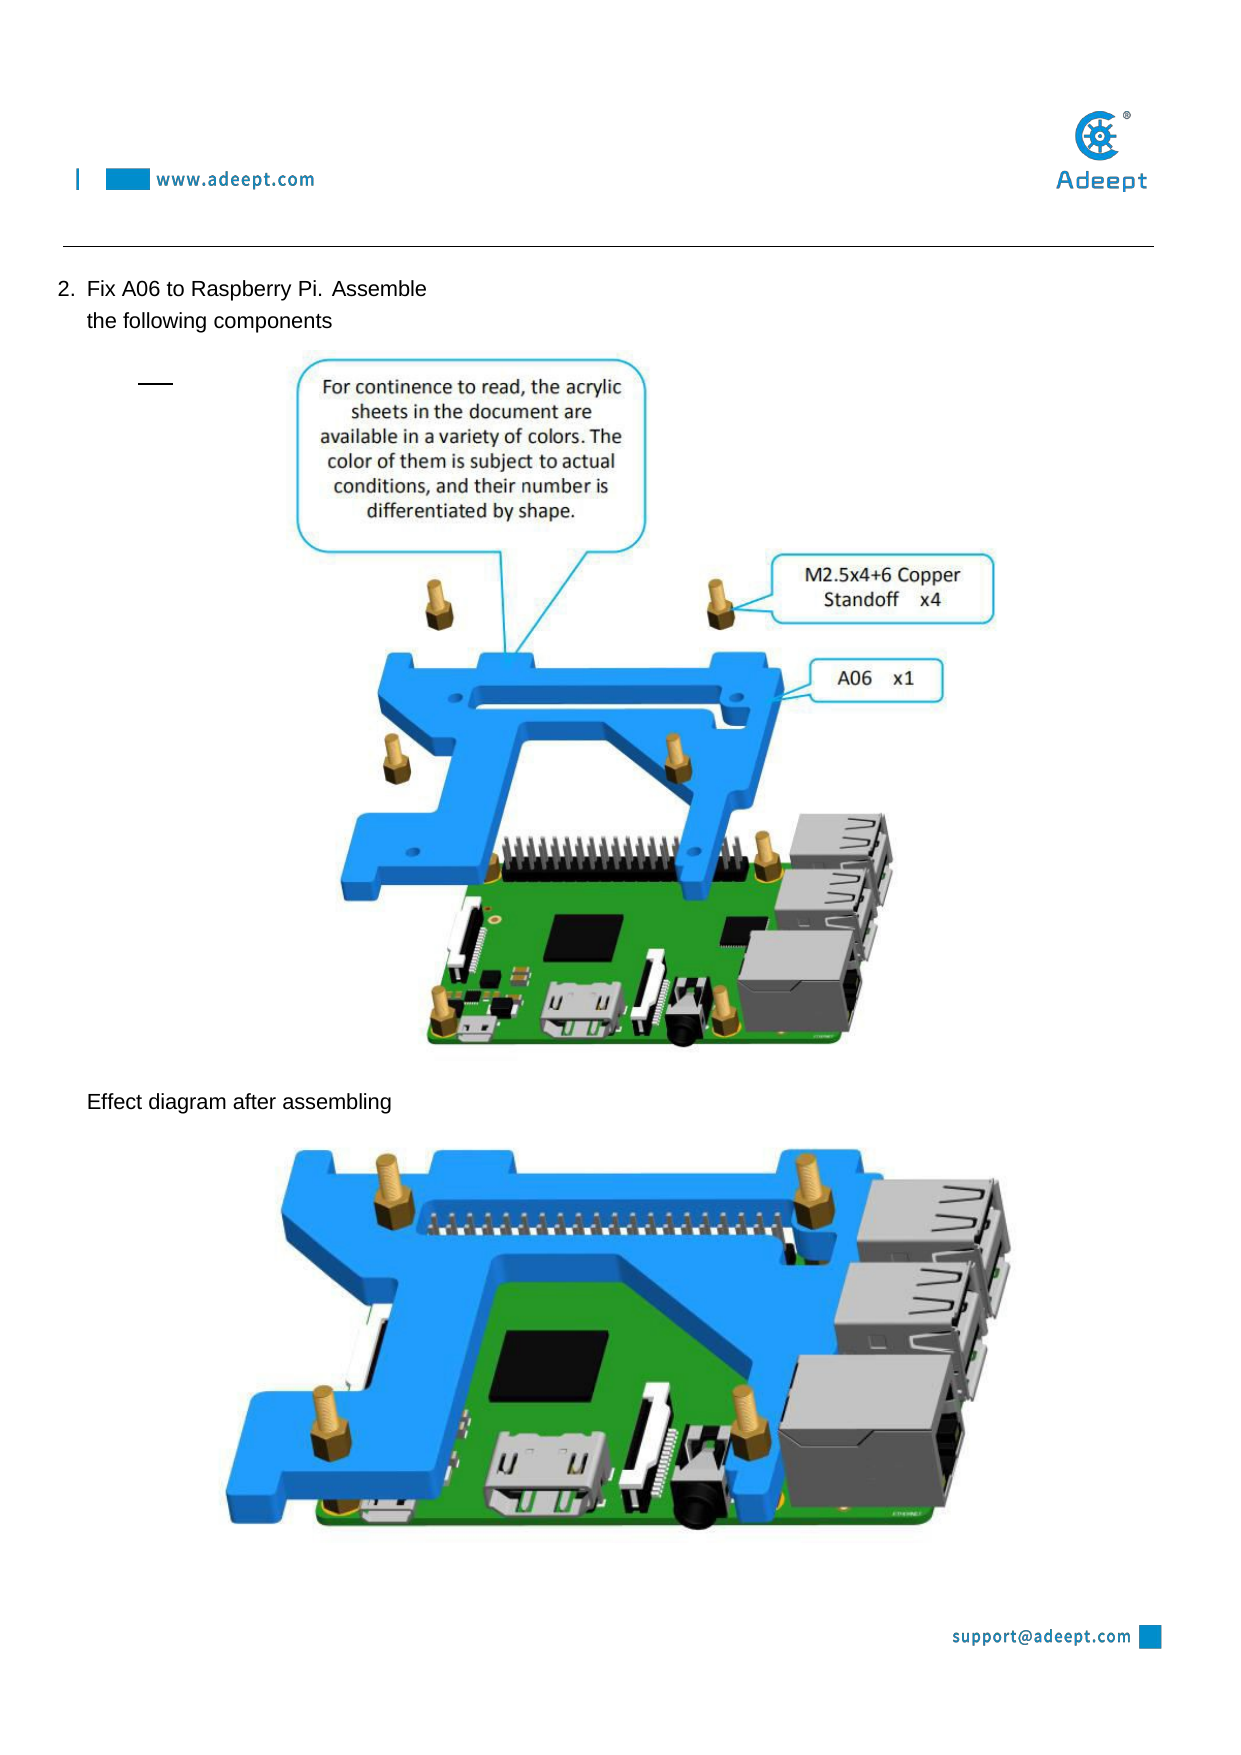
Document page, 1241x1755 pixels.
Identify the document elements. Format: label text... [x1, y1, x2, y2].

picture [200, 1129, 1054, 1557]
picture [947, 1625, 1139, 1649]
text Effect diagram after assembling [87, 1089, 1178, 1114]
list Fix A06 to Raspberry Pi. Assemble the following components [62, 276, 436, 334]
picture [253, 350, 1012, 1072]
picture [75, 167, 343, 191]
picture [1056, 111, 1147, 192]
